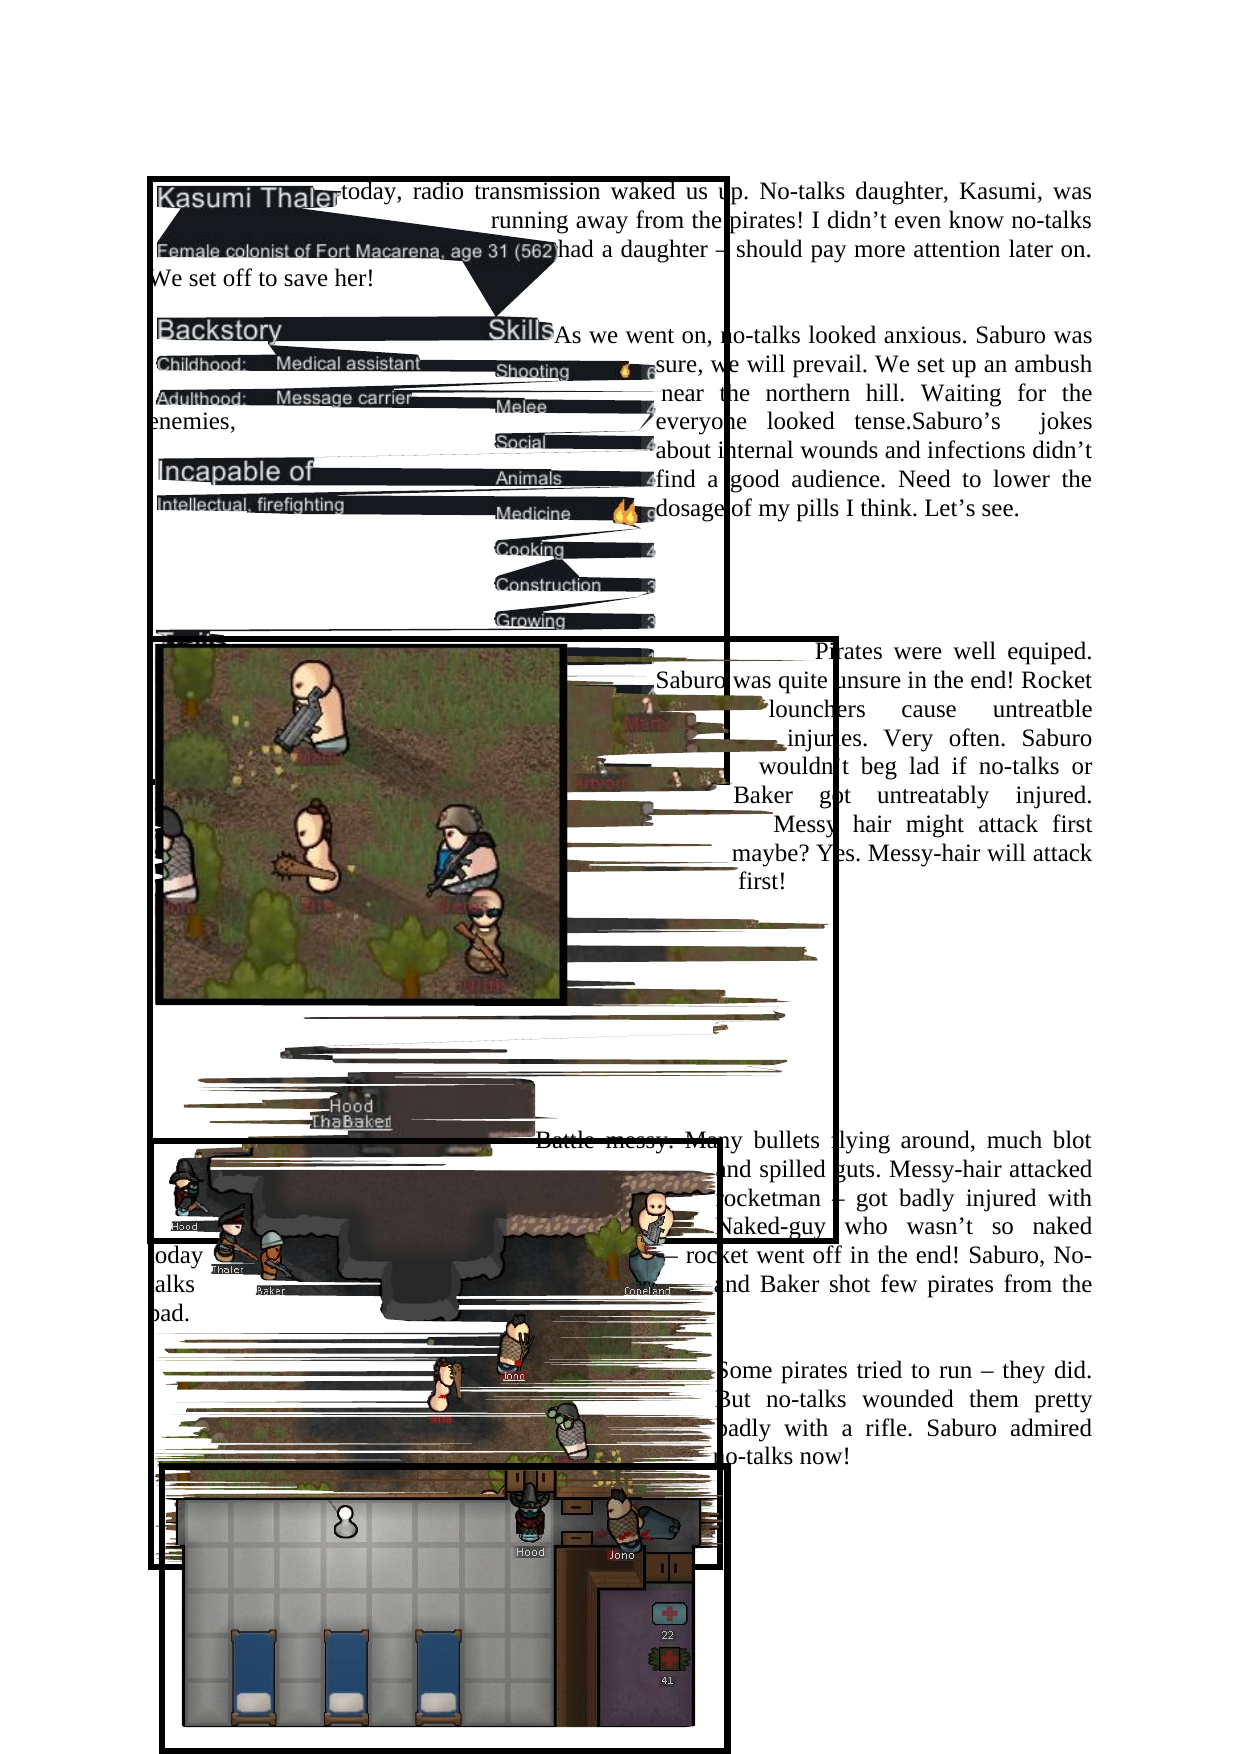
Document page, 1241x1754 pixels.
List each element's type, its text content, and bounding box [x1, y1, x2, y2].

text Some pirates tried to run – they did. But no-talks wounded them pretty badly with a rifle. Saburo admired no-talks now! [461, 1355, 717, 1419]
text Battle messy. Many bullets flying around, much blot and spilled guts. Messy-hair attacked rocketman – got badly injured with Naked-guy who wasn’t so naked today – rocket went off in the end! Saburo, No-talks and Baker shot few pirates from the bad. [154, 1244, 506, 1326]
text Some pirates tried to run – they did. But no-talks wounded them pretty badly with a rifle. Saburo admired no-talks now! [723, 1355, 1093, 1470]
text Pirates were well equiped. Saburo was quite unsure in the end! Rocket lounchers cause untreatble injuries. Very often. Saburo wouldn’t beg lad if no-talks or Baker got untreatably injured. Messy hair might attack first maybe? Yes. Messy-hair will attack first! [226, 642, 724, 659]
text Battle messy. Many bullets flying around, much blot and spilled guts. Messy-hair attacked rocketman – got badly injured with Naked-guy who wasn’t so naked today – rocket went off in the end! Saburo, No-talks and Baker shot few pirates from the bad. [723, 1125, 1093, 1326]
text Pirates were well equiped. Saburo was quite unsure in the end! Rocket lounchers cause untreatble injuries. Very often. Saburo wouldn’t beg lad if no-talks or Baker got untreatably injured. Messy hair might attack first maybe? Yes. Messy-hair will attack first! [839, 636, 1093, 895]
text As we went on, no-talks looked anxious. Saburo was sure, we will prevail. We set up an ambush near the northern hill. Waiting for the enemies, everyone looked tense.Saburo’s jokes about internal wounds and infections didn’t find a good audience. Need to lower the dosage of my pills I think. Let’s see. [730, 320, 1093, 521]
text Battle messy. Many bullets flying around, much blot and spilled guts. Messy-hair attacked rocketman – got badly injured with Naked-guy who wasn’t so naked today – rocket went off in the end! Saburo, No-talks and Baker shot few pirates from the bad. [154, 1144, 242, 1238]
text Some pirates tried to run – they did. But no-talks wounded them pretty badly with a rifle. Saburo admired no-talks now! [154, 1355, 545, 1453]
text Battle messy. Many bullets flying around, much blot and spilled guts. Messy-hair attacked rocketman – got badly injured with Naked-guy who wasn’t so naked today – rocket went off in the end! Saburo, No-talks and Baker shot few pirates from the bad. [536, 1125, 833, 1238]
text Battle messy. Many bullets flying around, much blot and spilled guts. Messy-hair attacked rocketman – got badly injured with Naked-guy who wasn’t so naked today – rocket went off in the end! Saburo, No-talks and Baker shot few pirates from the bad. [457, 1244, 717, 1326]
text As we went on, no-talks looked anxious. Saburo was sure, we will prevail. We set up an ambush near the northern hill. Waiting for the enemies, everyone looked tense.Saburo’s jokes about internal wounds and infections didn’t find a good audience. Need to lower the dosage of my pills I think. Let’s see. [153, 320, 650, 521]
text today, radio transmission waked us up. No-talks daughter, Kasumi, was running away from the pirates! I didn’t even know no-talks had a daughter – should pay more attention later on. We set off to save her! [153, 182, 724, 291]
text Battle messy. Many bullets flying around, much blot and spilled guts. Messy-hair attacked rocketman – got badly injured with Naked-guy who wasn’t so naked today – rocket went off in the end! Saburo, No-talks and Baker shot few pirates from the bad. [211, 1144, 717, 1173]
text Some pirates tried to run – they did. But no-talks wounded them pretty badly with a rifle. Saburo admired no-talks now! [612, 1420, 717, 1453]
text As we went on, no-talks looked anxious. Saburo was sure, we will prevail. We set up an ambush near the northern hill. Waiting for the enemies, everyone looked tense.Saburo’s jokes about internal wounds and infections didn’t find a good audience. Need to lower the dosage of my pills I think. Let’s see. [275, 320, 724, 521]
text Pirates were well equiped. Saburo was quite unsure in the end! Rocket lounchers cause untreatble injuries. Very often. Saburo wouldn’t beg lad if no-talks or Baker got untreatably injured. Messy hair might attack first maybe? Yes. Messy-hair will attack first! [568, 642, 833, 895]
text today, radio transmission waked us up. No-talks daughter, Kasumi, was running away from the pirates! I didn’t even know no-talks had a daughter – should pay more attention later on. We set off to save her! [730, 176, 1093, 291]
